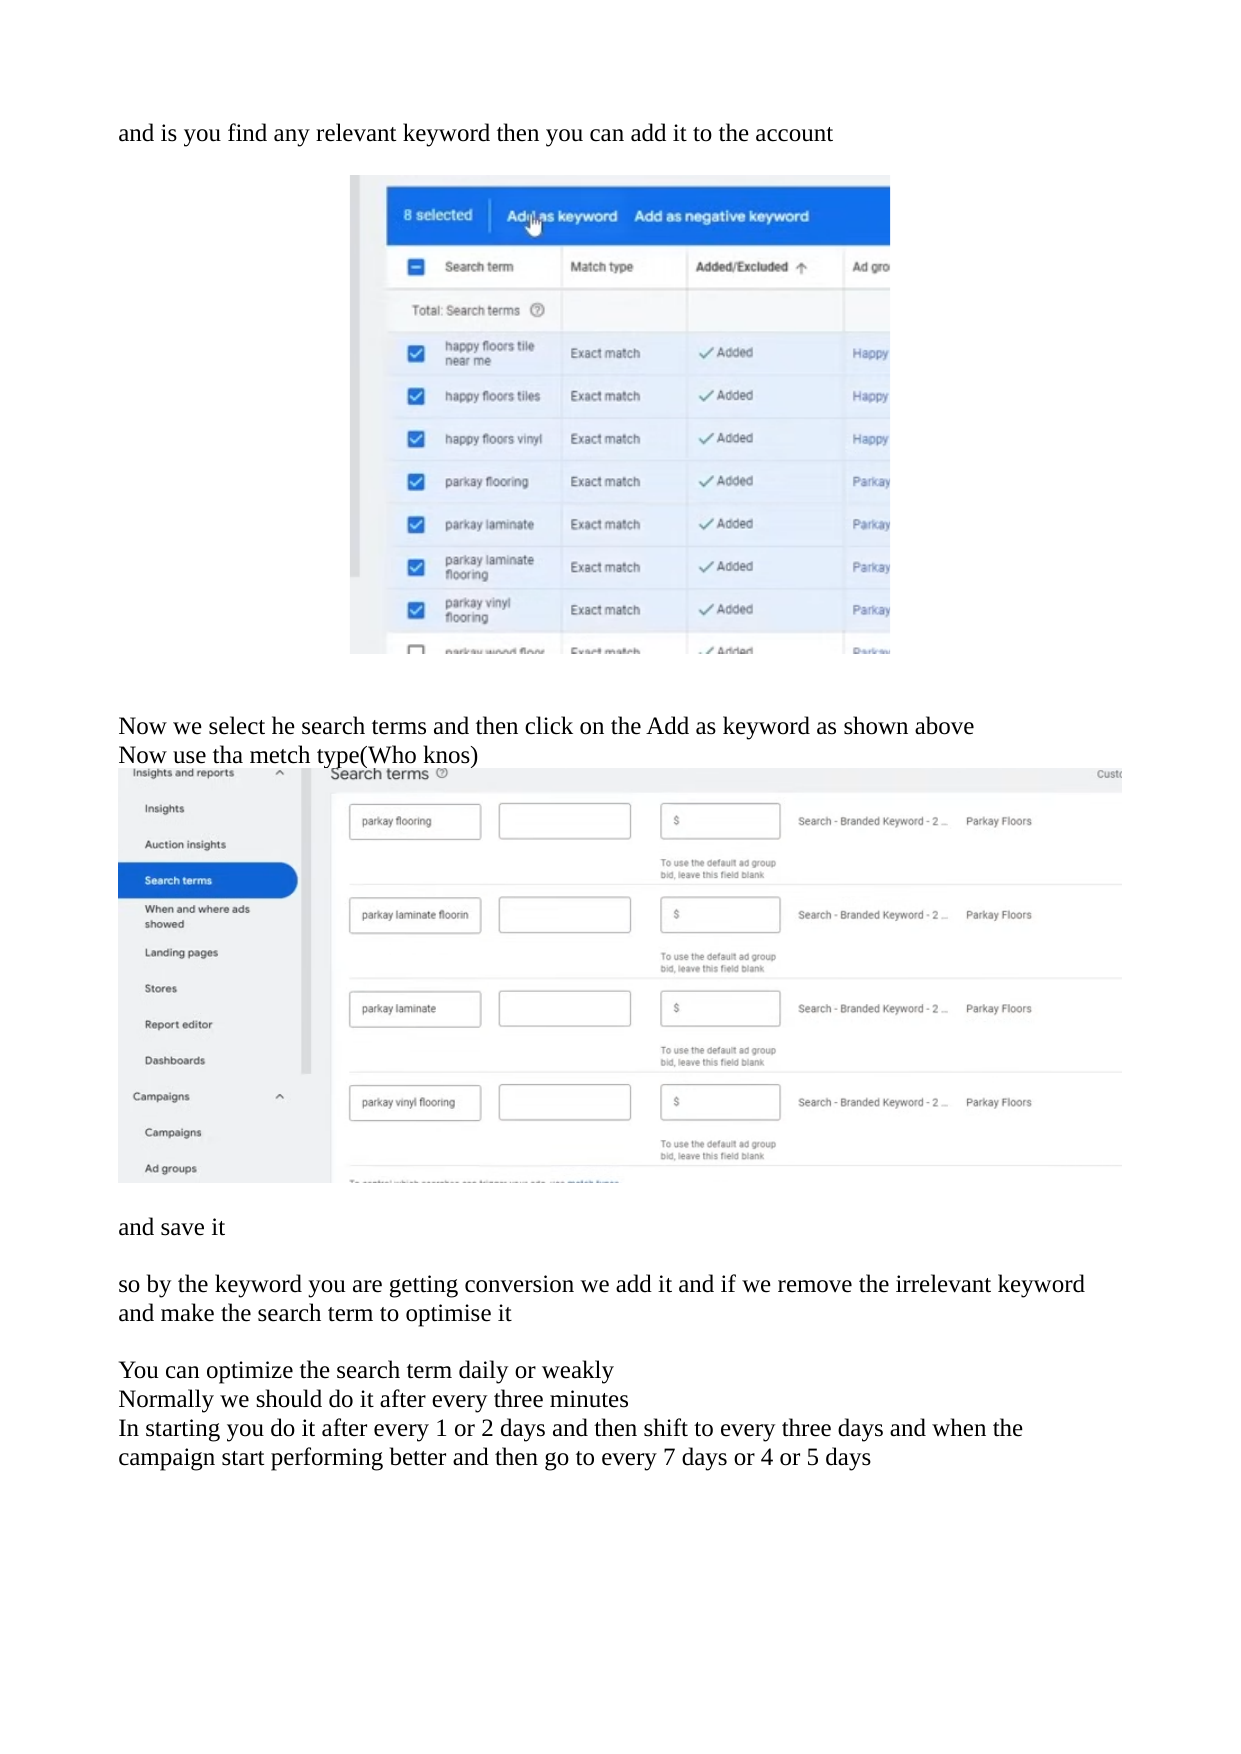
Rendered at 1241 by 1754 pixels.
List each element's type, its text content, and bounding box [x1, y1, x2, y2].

text and is you find any relevant keyword then you can add it to the account [118, 118, 1122, 147]
text In starting you do it after every 1 or 2 days and then shift to every three days and when the campaign start performing better and then go to every 7 days or 4 or 5 days [118, 1413, 1122, 1471]
text Now use tha metch type(Who knos) [118, 740, 1122, 768]
text Now we select he search terms and then click on the Add as keyword as shown above [118, 711, 1122, 740]
text Normally we should do it after every three minutes [118, 1384, 1122, 1413]
text and save it [118, 1212, 1122, 1241]
picture [118, 768, 1122, 1183]
picture [349, 175, 891, 654]
text You can optimize the search term daily or weakly [118, 1356, 1122, 1384]
text so by the keyword you are getting conversion we add it and if we remove the irrelevant keyword and make the search term to optimise it [118, 1269, 1122, 1327]
